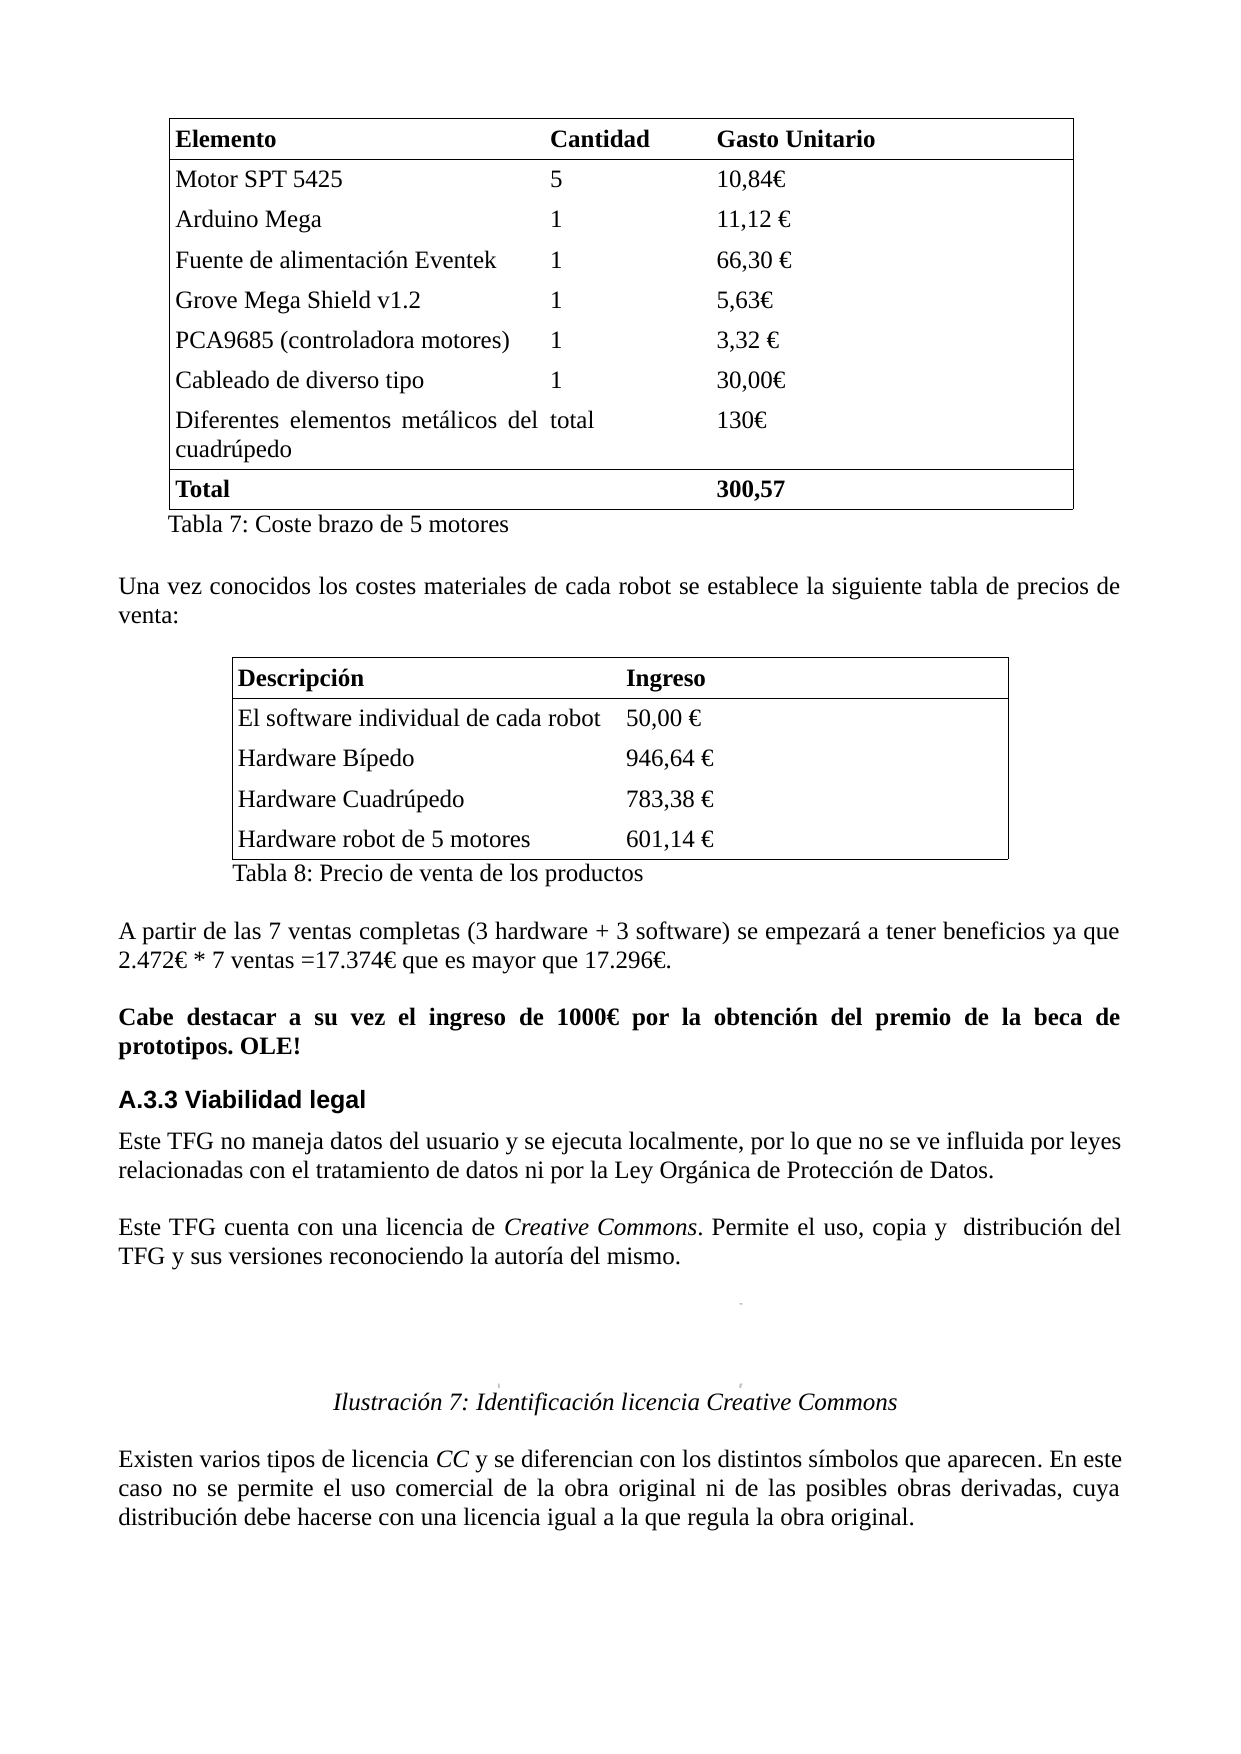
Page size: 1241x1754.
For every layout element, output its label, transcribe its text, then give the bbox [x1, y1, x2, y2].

table_cell Hardware Cuadrúpedo [233, 778, 620, 818]
table_cell Hardware Bípedo [233, 738, 620, 778]
text Una vez conocidos los costes materiales de cada robot se establece la siguiente tabla de precios de venta: [118, 571, 1122, 628]
table_cell 1 [544, 199, 711, 239]
table_cell 66,30 € [711, 239, 1073, 279]
table_cell 3,32 € [711, 319, 1073, 359]
table_cell 5,63€ [711, 279, 1073, 319]
table_cell Hardware robot de 5 motores [233, 818, 620, 858]
table_cell 5 [544, 160, 711, 199]
table_cell 1 [544, 239, 711, 279]
subtitle A.3.3 Viabilidad legal [118, 1085, 1122, 1113]
text Este TFG no maneja datos del usuario y se ejecuta localmente, por lo que no se ve influida por leyes relacionadas con el tratamiento de datos ni por la Ley Orgánica de Protección de Datos. [118, 1126, 1122, 1183]
table_cell 10,84€ [711, 160, 1073, 199]
table_cell 783,38 € [620, 778, 1008, 818]
table_cell 11,12 € [711, 199, 1073, 239]
table_cell 300,57 [711, 470, 1073, 509]
table_cell Motor SPT 5425 [170, 160, 544, 199]
text Ilustración 7: Identificación licencia Creative Commons [333, 1316, 907, 1416]
table_cell El software individual de cada robot [233, 699, 620, 738]
table_cell 1 [544, 279, 711, 319]
table_cell Arduino Mega [170, 199, 544, 239]
table_cell total [544, 400, 711, 469]
table_cell [544, 470, 711, 509]
table_cell 946,64 € [620, 738, 1008, 778]
table_cell 1 [544, 360, 711, 400]
text A partir de las 7 ventas completas (3 hardware + 3 software) se empezará a tener beneficios ya que 2.472€ * 7 ventas =17.374€ que es mayor que 17.296€. [118, 916, 1122, 973]
table_header Descripción [233, 658, 620, 697]
table_header Gasto Unitario [711, 119, 1073, 158]
table_header Ingreso [620, 658, 1008, 697]
text Tabla 7: Coste brazo de 5 motores [168, 509, 1073, 538]
table_cell Grove Mega Shield v1.2 [170, 279, 544, 319]
text Existen varios tipos de licencia CC y se diferencian con los distintos símbolos que aparecen. En este caso no se permite el uso comercial de la obra original ni de las posibles obras derivadas, cuya distribución debe hacerse con una licencia igual a la que regula la obra original. [118, 1444, 1122, 1531]
table_cell 30,00€ [711, 360, 1073, 400]
table_header Elemento [170, 119, 544, 158]
text Tabla 8: Precio de venta de los productos [232, 860, 1008, 887]
table_cell PCA9685 (controladora motores) [170, 319, 544, 359]
table_cell Cableado de diverso tipo [170, 360, 544, 400]
table_cell Diferentes elementos metálicos del cuadrúpedo [170, 400, 544, 469]
table_cell 50,00 € [620, 699, 1008, 738]
table_cell Total [170, 470, 544, 509]
table_cell 1 [544, 319, 711, 359]
text Este TFG cuenta con una licencia de Creative Commons. Permite el uso, copia y distribución del TFG y sus versiones reconociendo la autoría del mismo. [118, 1212, 1122, 1270]
table_cell 130€ [711, 400, 1073, 469]
text Cabe destacar a su vez el ingreso de 1000€ por la obtención del premio de la beca de prototipos. OLE! [118, 1002, 1122, 1060]
table_cell 601,14 € [620, 818, 1008, 858]
table_header Cantidad [544, 119, 711, 158]
table_cell Fuente de alimentación Eventek [170, 239, 544, 279]
